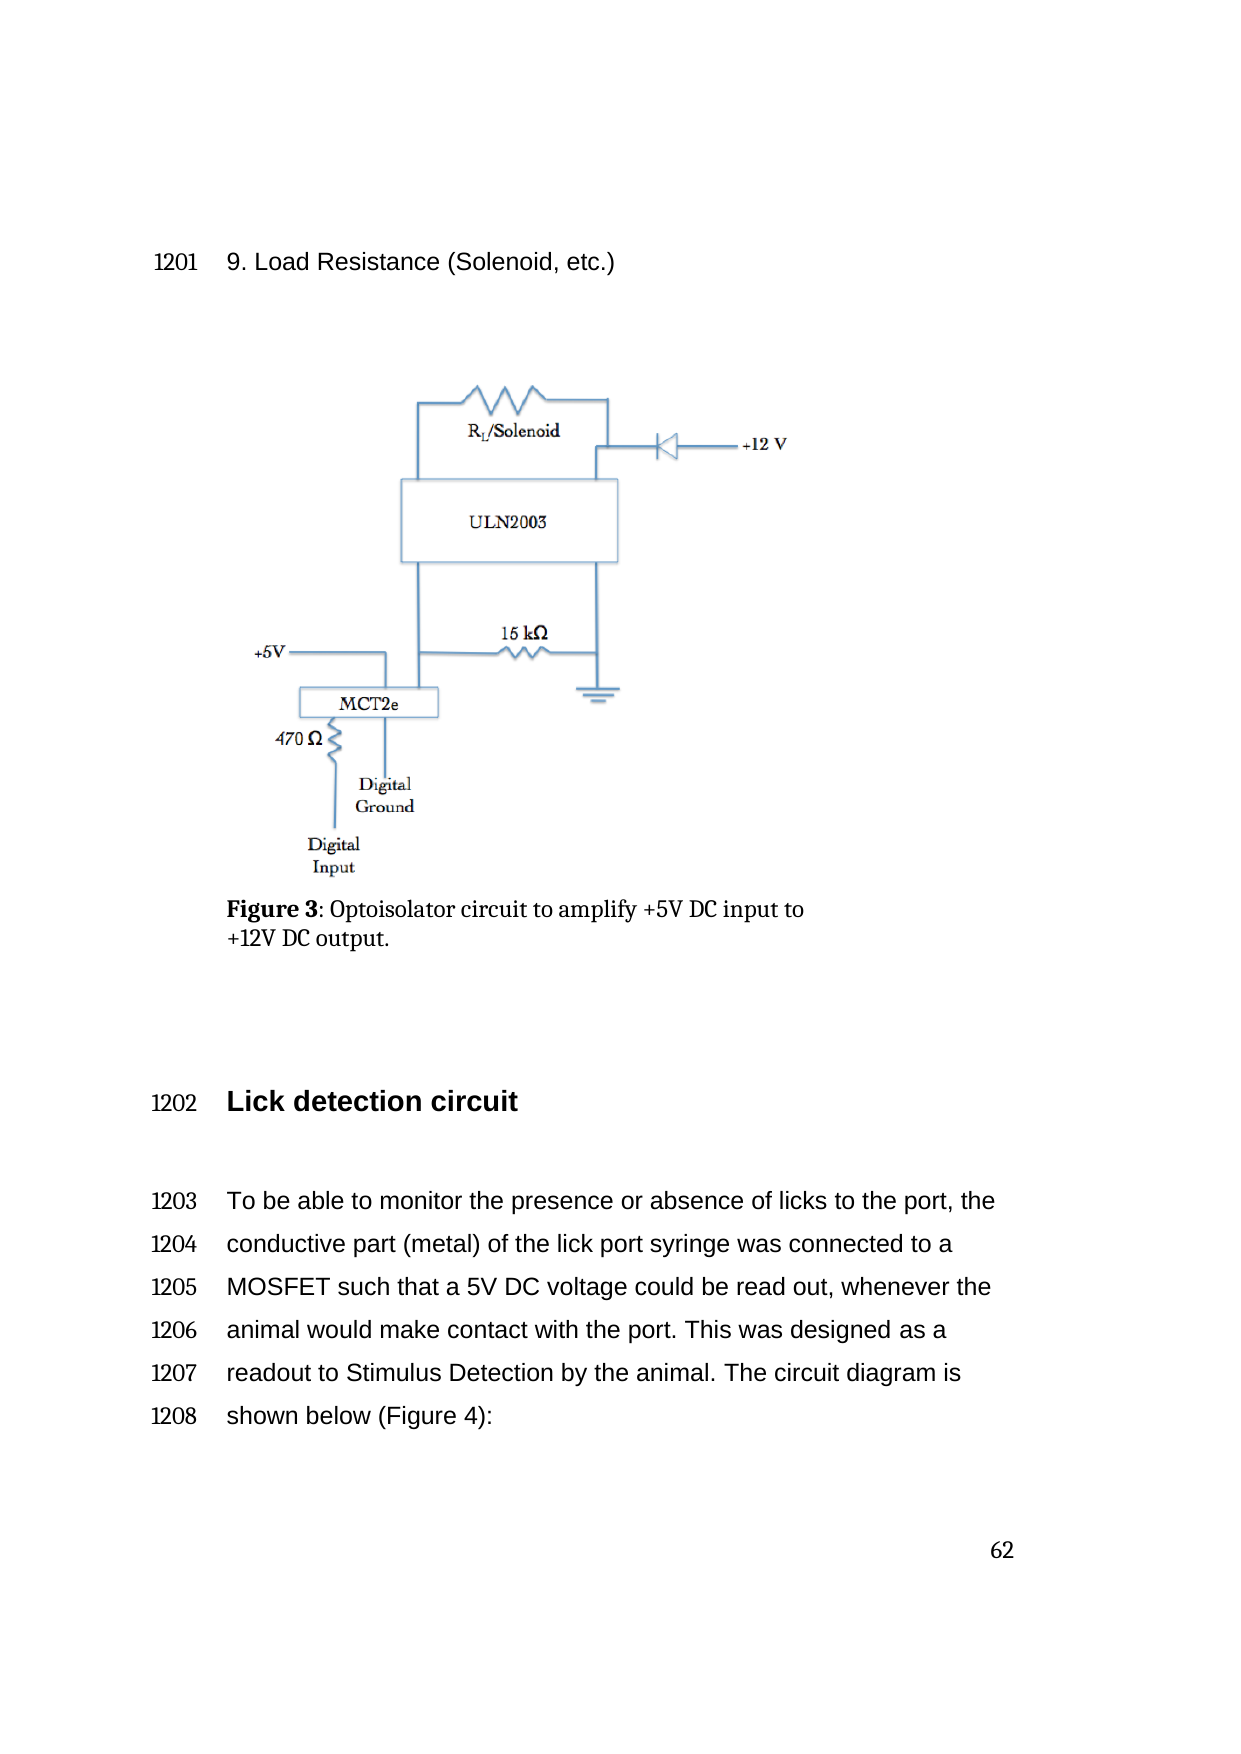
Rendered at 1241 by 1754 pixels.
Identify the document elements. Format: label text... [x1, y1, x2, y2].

text Figure 3: Optoisolator circuit to amplify +5V DC input to +12V DC output. [226, 346, 812, 953]
subtitle Lick detection circuit [226, 1084, 1014, 1117]
picture [247, 346, 792, 883]
text To be able to monitor the presence or absence of licks to the port, the conductive part (metal) of the lick port syringe was connected to a MOSFET such that a 5V DC voltage could be read out, whenever the animal would make contact with the port. This was designed as a readout to Stimulus Detection by the animal. The circuit diagram is shown below (Figure 4): [226, 1186, 1014, 1430]
text 9. Load Resistance (Solenoid, etc.) [226, 247, 1014, 276]
